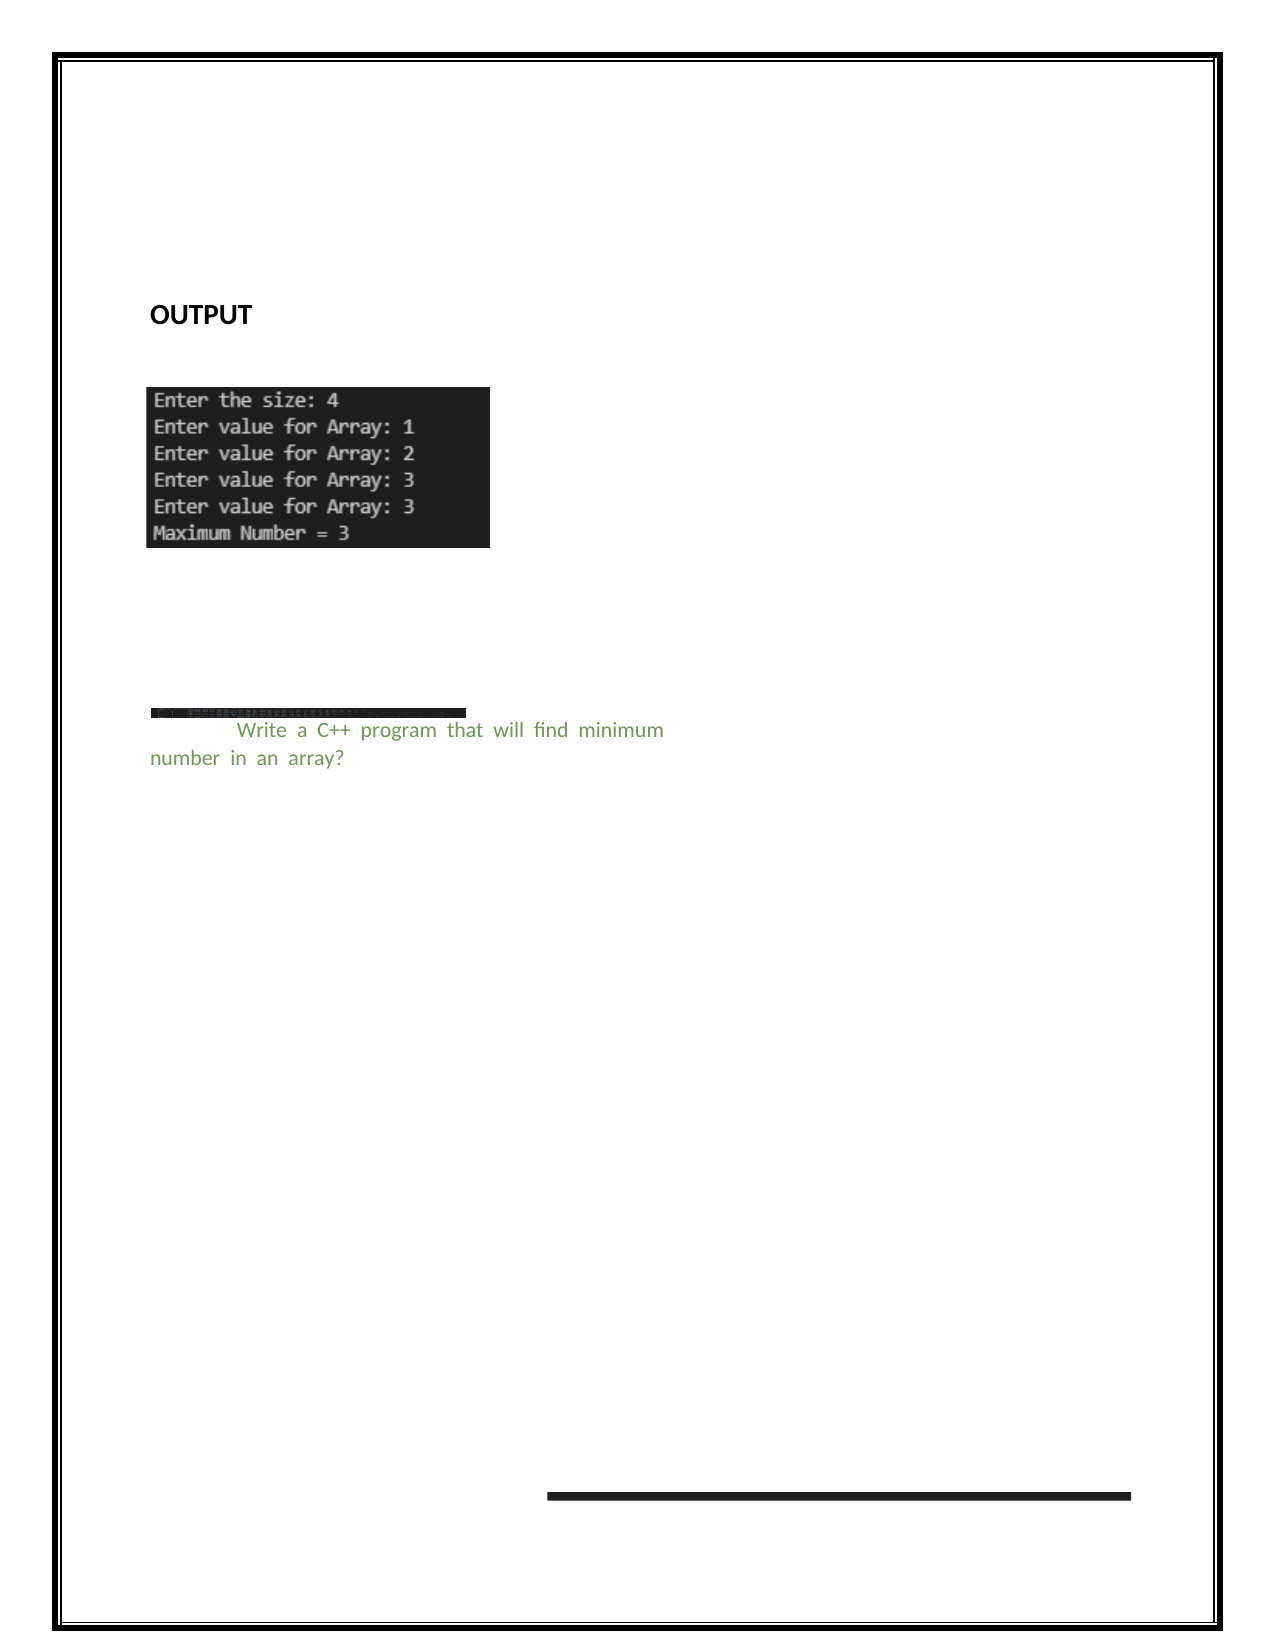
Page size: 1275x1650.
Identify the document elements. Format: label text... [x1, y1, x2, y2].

picture [151, 708, 466, 718]
text OUTPUT [150, 296, 1204, 331]
picture [146, 387, 490, 548]
